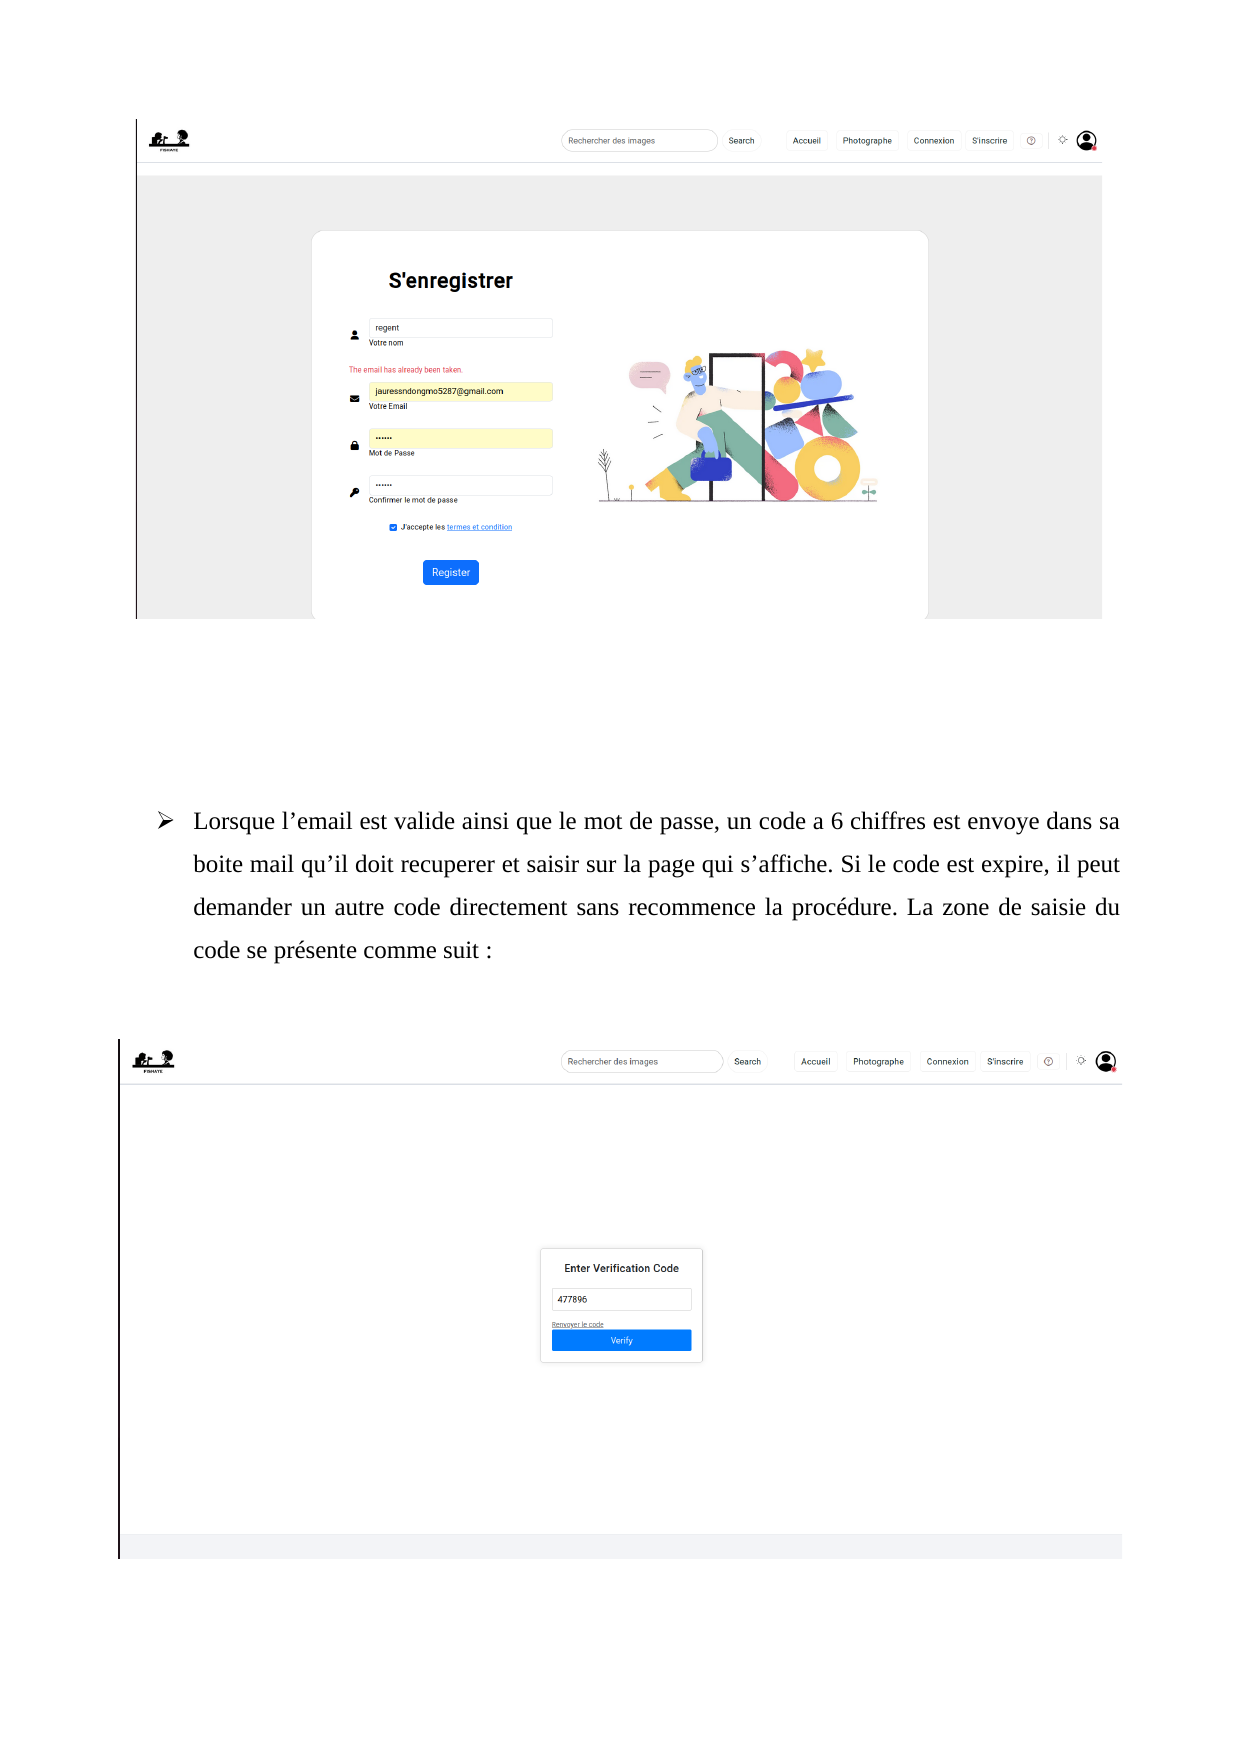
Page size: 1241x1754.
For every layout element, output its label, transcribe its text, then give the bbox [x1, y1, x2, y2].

picture [118, 1039, 1123, 1559]
picture [135, 119, 1103, 619]
list Lorsque l’email est valide ainsi que le mot de passe, un code a 6 chiffres est envoye dans sa boite mail qu’il doit recuperer et saisir sur la page qui s’affiche. Si le code est expire, il peut demander un autre code directement sans recommence la procédure. La zone de saisie du code se présente comme suit : [156, 806, 1122, 964]
